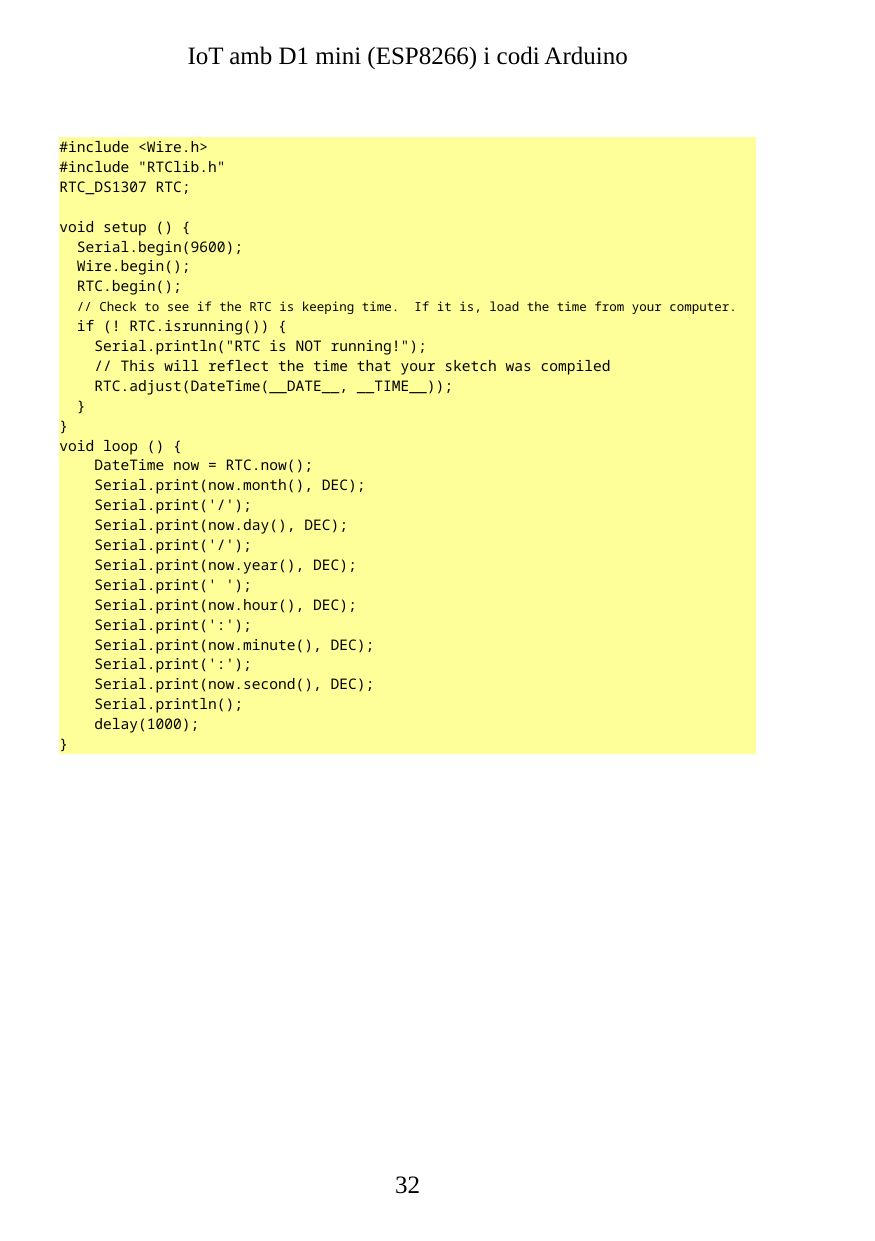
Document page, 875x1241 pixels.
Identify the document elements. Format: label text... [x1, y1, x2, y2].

text } [59, 734, 756, 754]
text RTC.adjust(DateTime(__DATE__, __TIME__)); [59, 376, 756, 396]
text #include <Wire.h> [59, 137, 756, 157]
text void loop () { [59, 435, 756, 455]
text Serial.begin(9600); [59, 236, 756, 256]
text void setup () { [59, 216, 756, 236]
text RTC.begin(); [59, 276, 756, 296]
text // Check to see if the RTC is keeping time. If it is, load the time from your computer. [59, 296, 756, 316]
text Serial.print(':'); [59, 654, 756, 674]
text if (! RTC.isrunning()) { [59, 316, 756, 336]
text Serial.print('/'); [59, 535, 756, 555]
text Serial.print(now.minute(), DEC); [59, 634, 756, 654]
text delay(1000); [59, 714, 756, 734]
text Serial.println(); [59, 694, 756, 714]
text Serial.print(now.month(), DEC); [59, 475, 756, 495]
text } [59, 415, 756, 435]
text RTC_DS1307 RTC; [59, 177, 756, 197]
text Serial.print('/'); [59, 495, 756, 515]
text Serial.print(':'); [59, 614, 756, 634]
text DateTime now = RTC.now(); [59, 455, 756, 475]
text Serial.print(now.day(), DEC); [59, 515, 756, 535]
text #include "RTClib.h" [59, 157, 756, 177]
text Serial.println("RTC is NOT running!"); [59, 336, 756, 356]
text Serial.print(now.second(), DEC); [59, 674, 756, 694]
text Serial.print(' '); [59, 574, 756, 594]
text } [59, 396, 756, 415]
text Wire.begin(); [59, 256, 756, 276]
text Serial.print(now.year(), DEC); [59, 555, 756, 574]
text Serial.print(now.hour(), DEC); [59, 594, 756, 614]
text // This will reflect the time that your sketch was compiled [59, 356, 756, 376]
